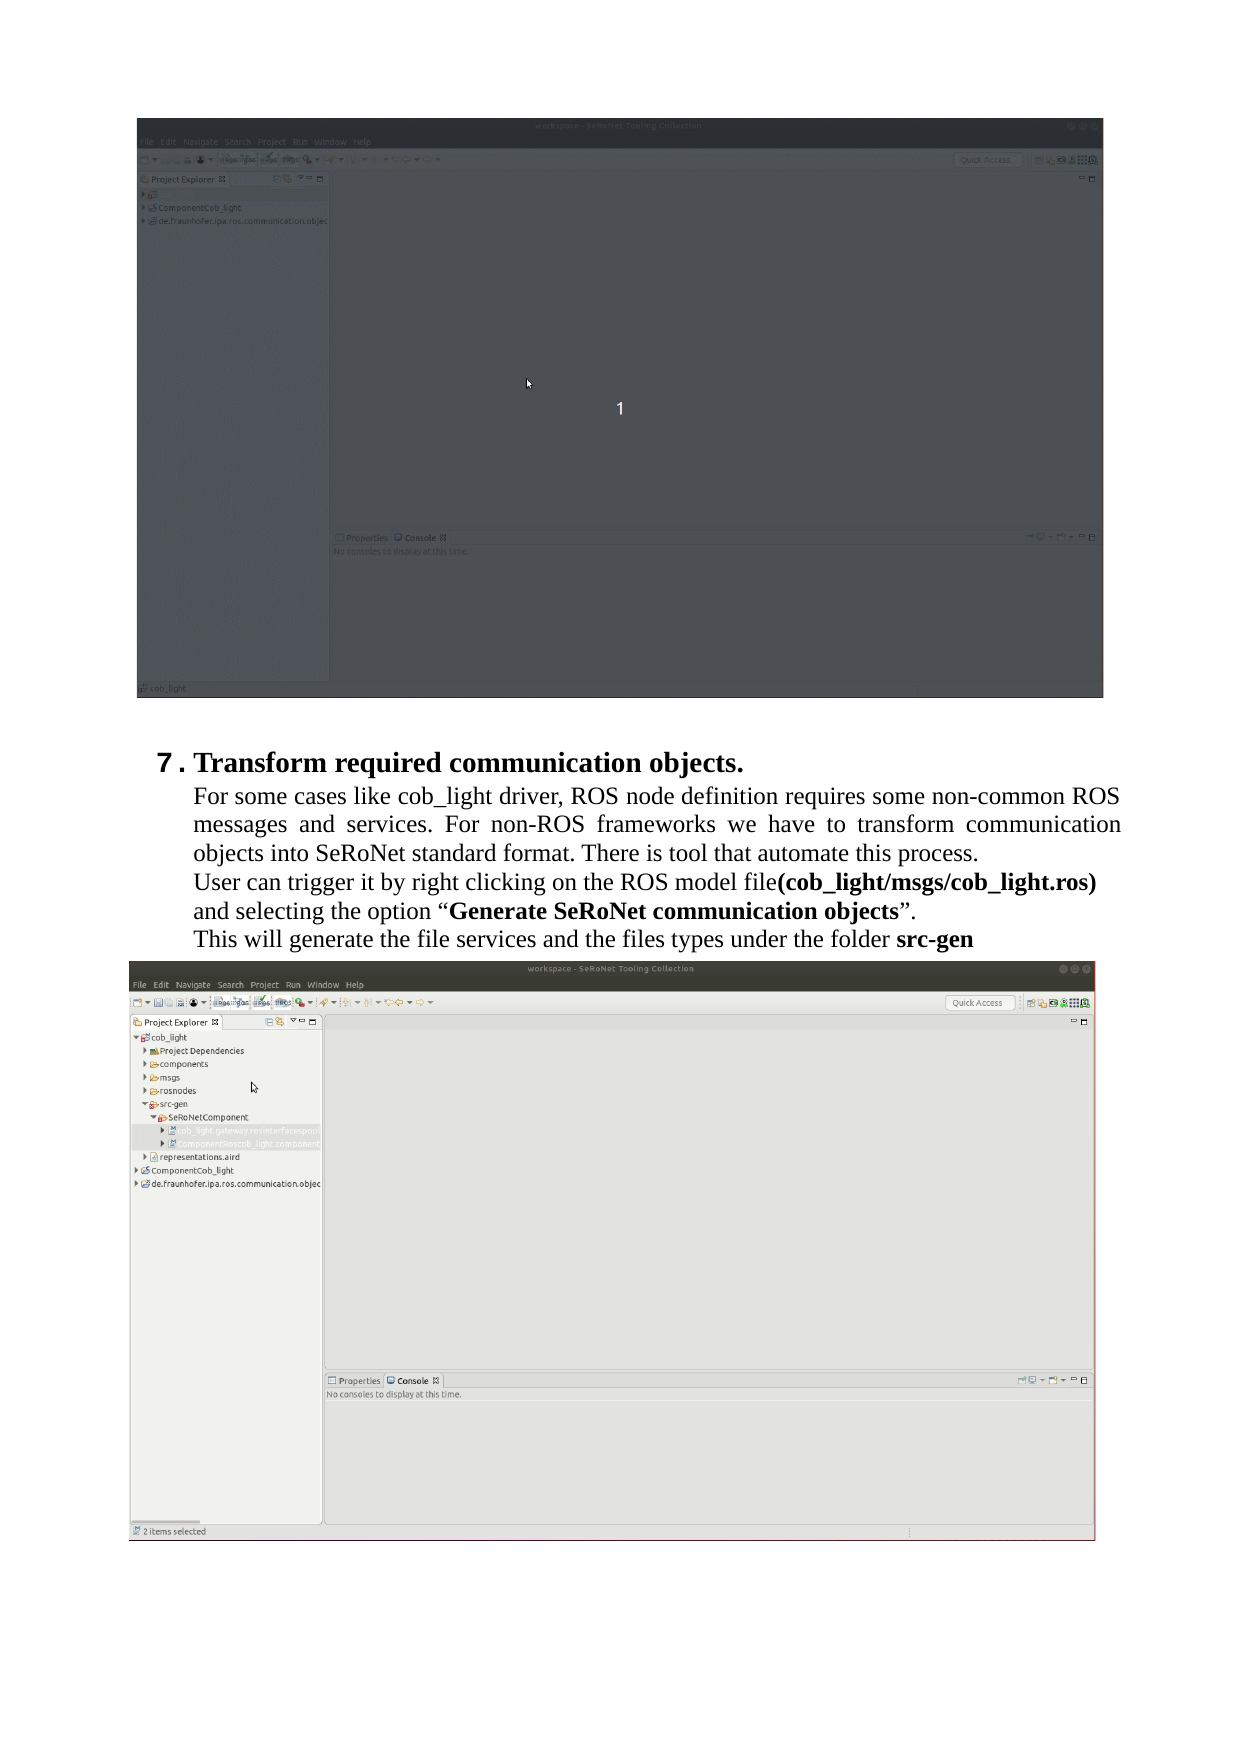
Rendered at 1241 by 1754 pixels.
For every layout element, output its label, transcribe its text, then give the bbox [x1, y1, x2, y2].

list This will generate the file services and the files types under the folder src-gen [156, 924, 1122, 953]
picture [136, 118, 1104, 698]
list Transform required communication objects. [156, 745, 1122, 781]
list For some cases like cob_light driver, ROS node definition requires some non-common ROS messages and services. For non-ROS frameworks we have to transform communication objects into SeRoNet standard format. There is tool that automate this process. [156, 781, 1122, 867]
list User can trigger it by right clicking on the ROS model file(cob_light/msgs/cob_light.ros) [156, 867, 1122, 896]
picture [129, 961, 1096, 1541]
list and selecting the option “Generate SeRoNet communication objects”. [156, 896, 1122, 924]
